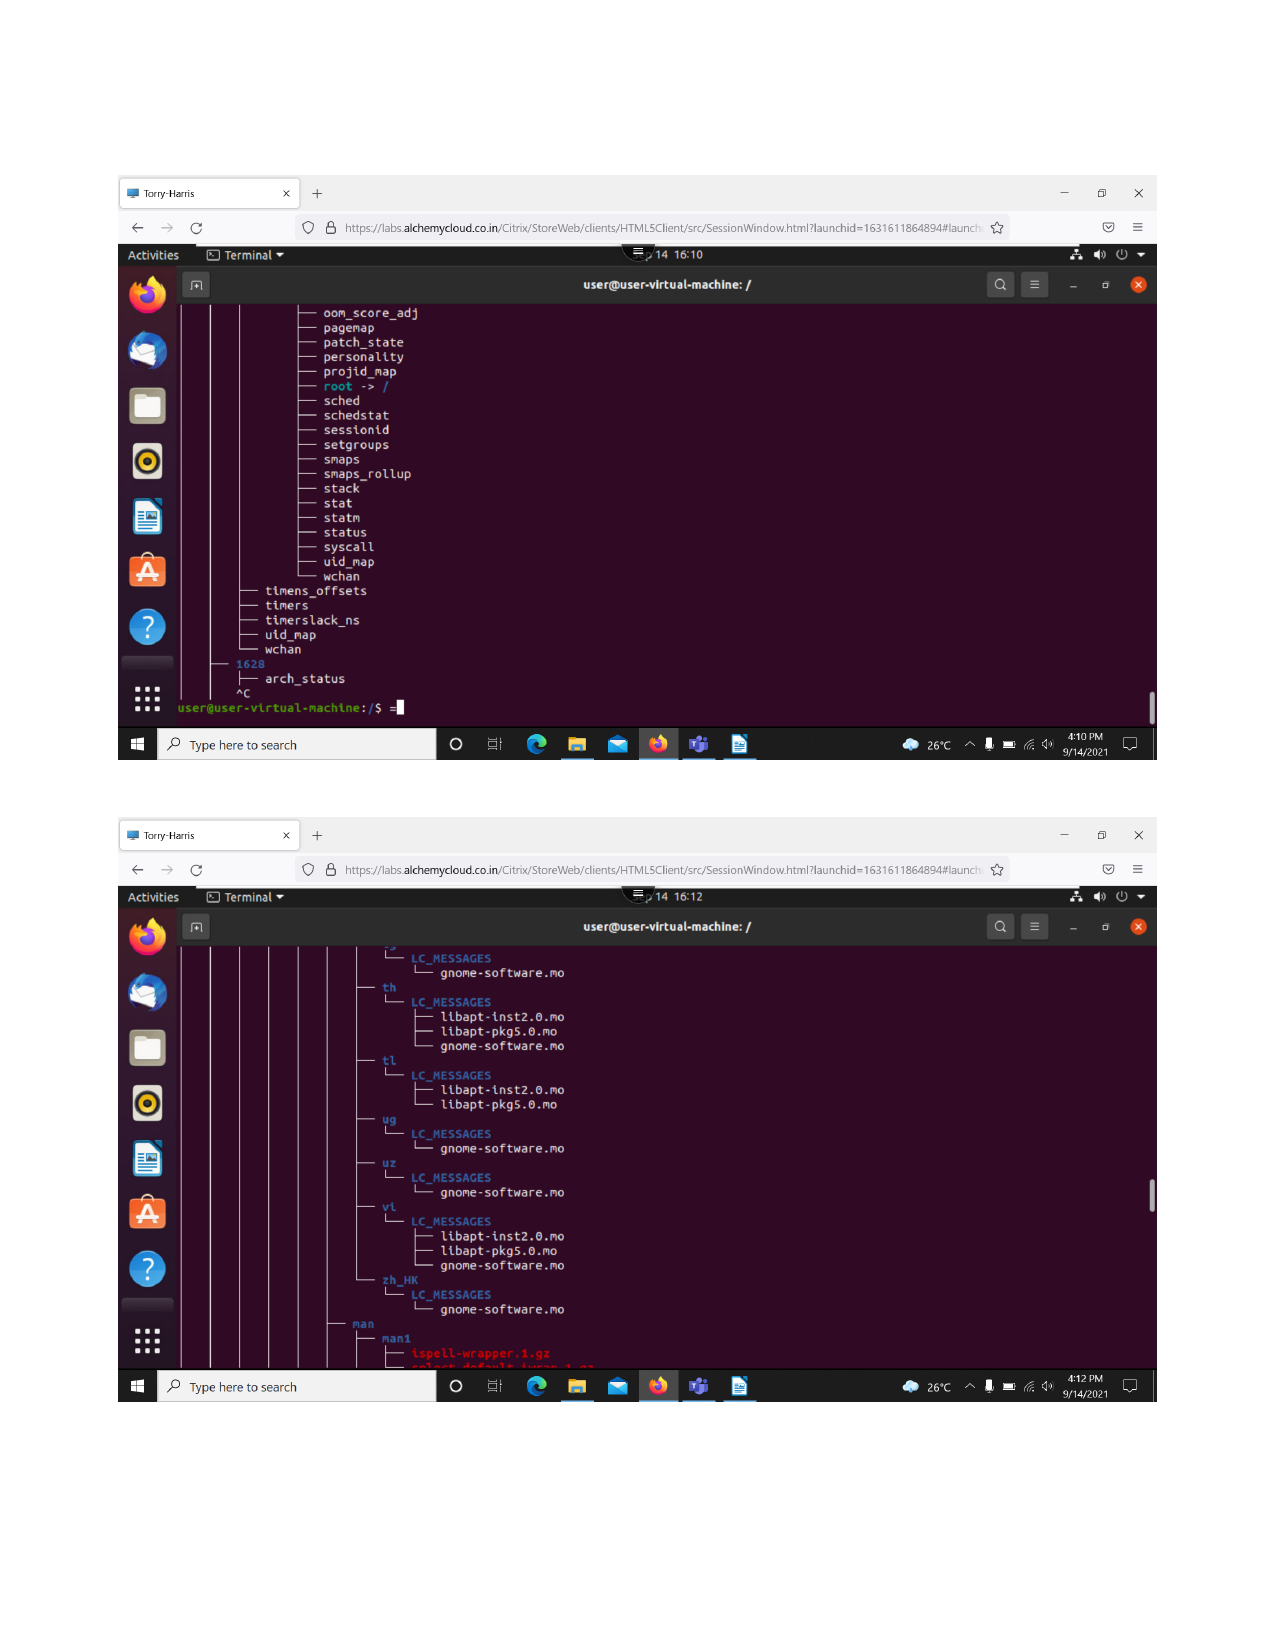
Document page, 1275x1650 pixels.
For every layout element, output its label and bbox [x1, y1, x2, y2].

picture [118, 175, 1157, 760]
picture [118, 817, 1157, 1402]
